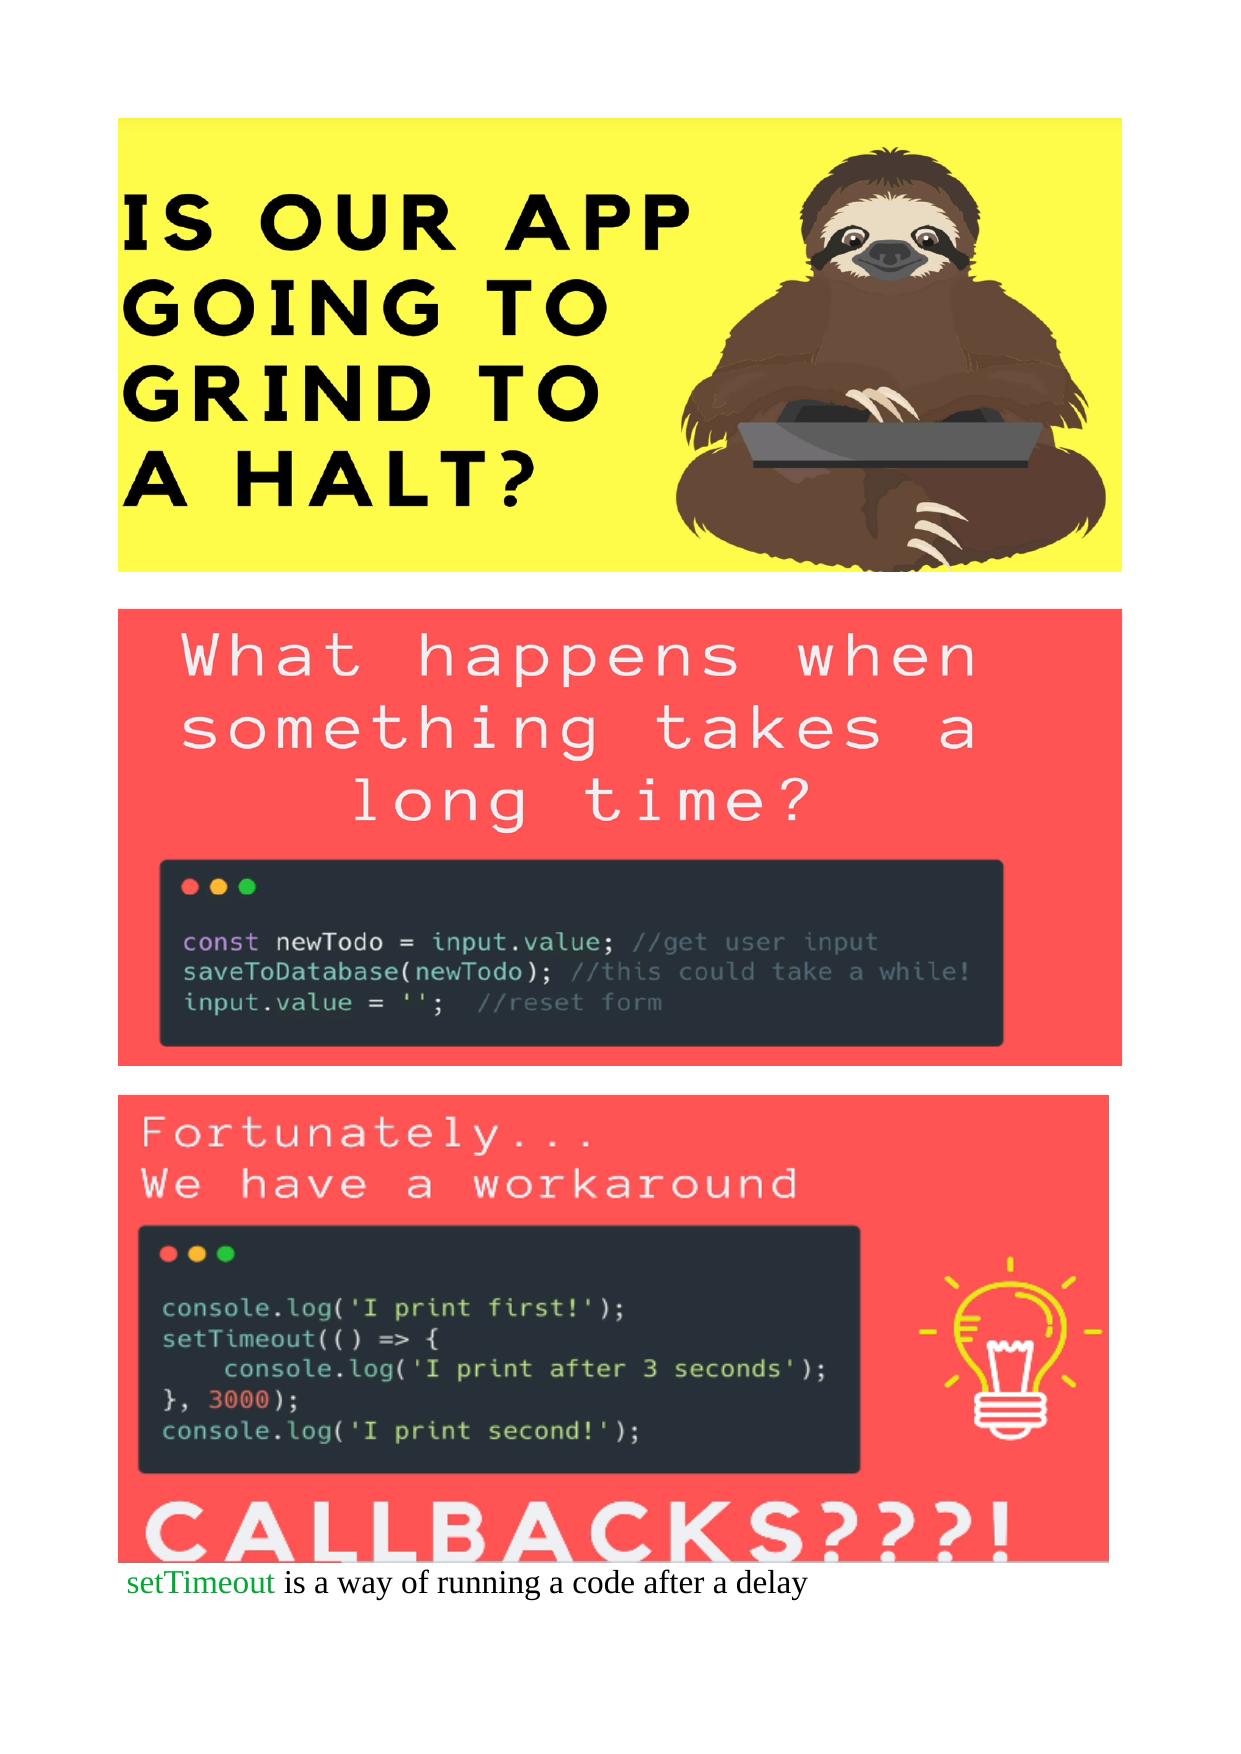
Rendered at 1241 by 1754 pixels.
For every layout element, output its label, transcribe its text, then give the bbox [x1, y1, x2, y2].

picture [118, 1095, 1109, 1563]
text setTimeout is a way of running a code after a delay [118, 1066, 1122, 1601]
picture [118, 609, 1123, 1066]
picture [118, 118, 1123, 572]
